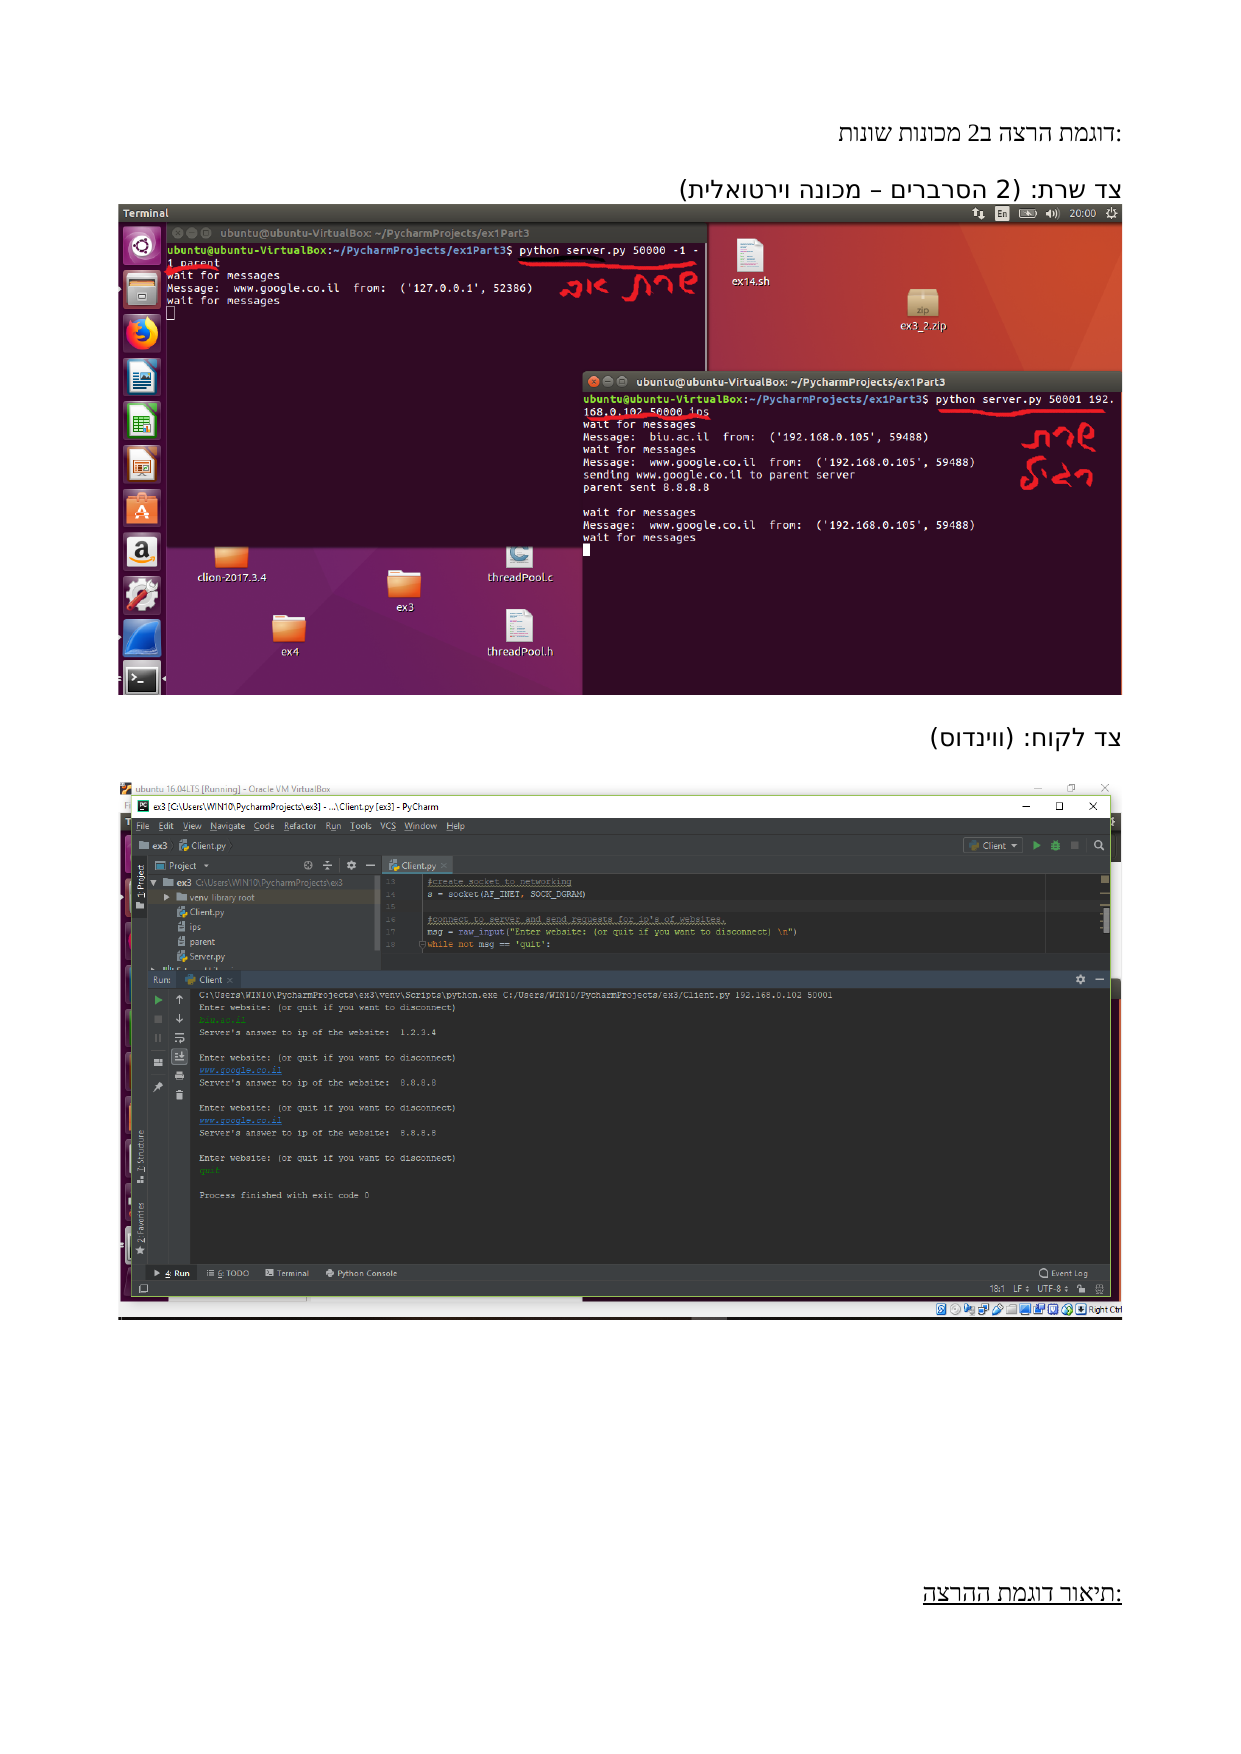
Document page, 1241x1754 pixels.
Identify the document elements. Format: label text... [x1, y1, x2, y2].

text תיאור דוגמת ההרצה: [118, 1578, 1122, 1607]
text צד לקוח: (ווינדוס) [118, 723, 1122, 752]
text צד שרת: (2 הסרברים – מכונה וירטואלית) [118, 176, 1122, 204]
text דוגמת הרצה ב2 מכונות שונות: [118, 118, 1122, 147]
